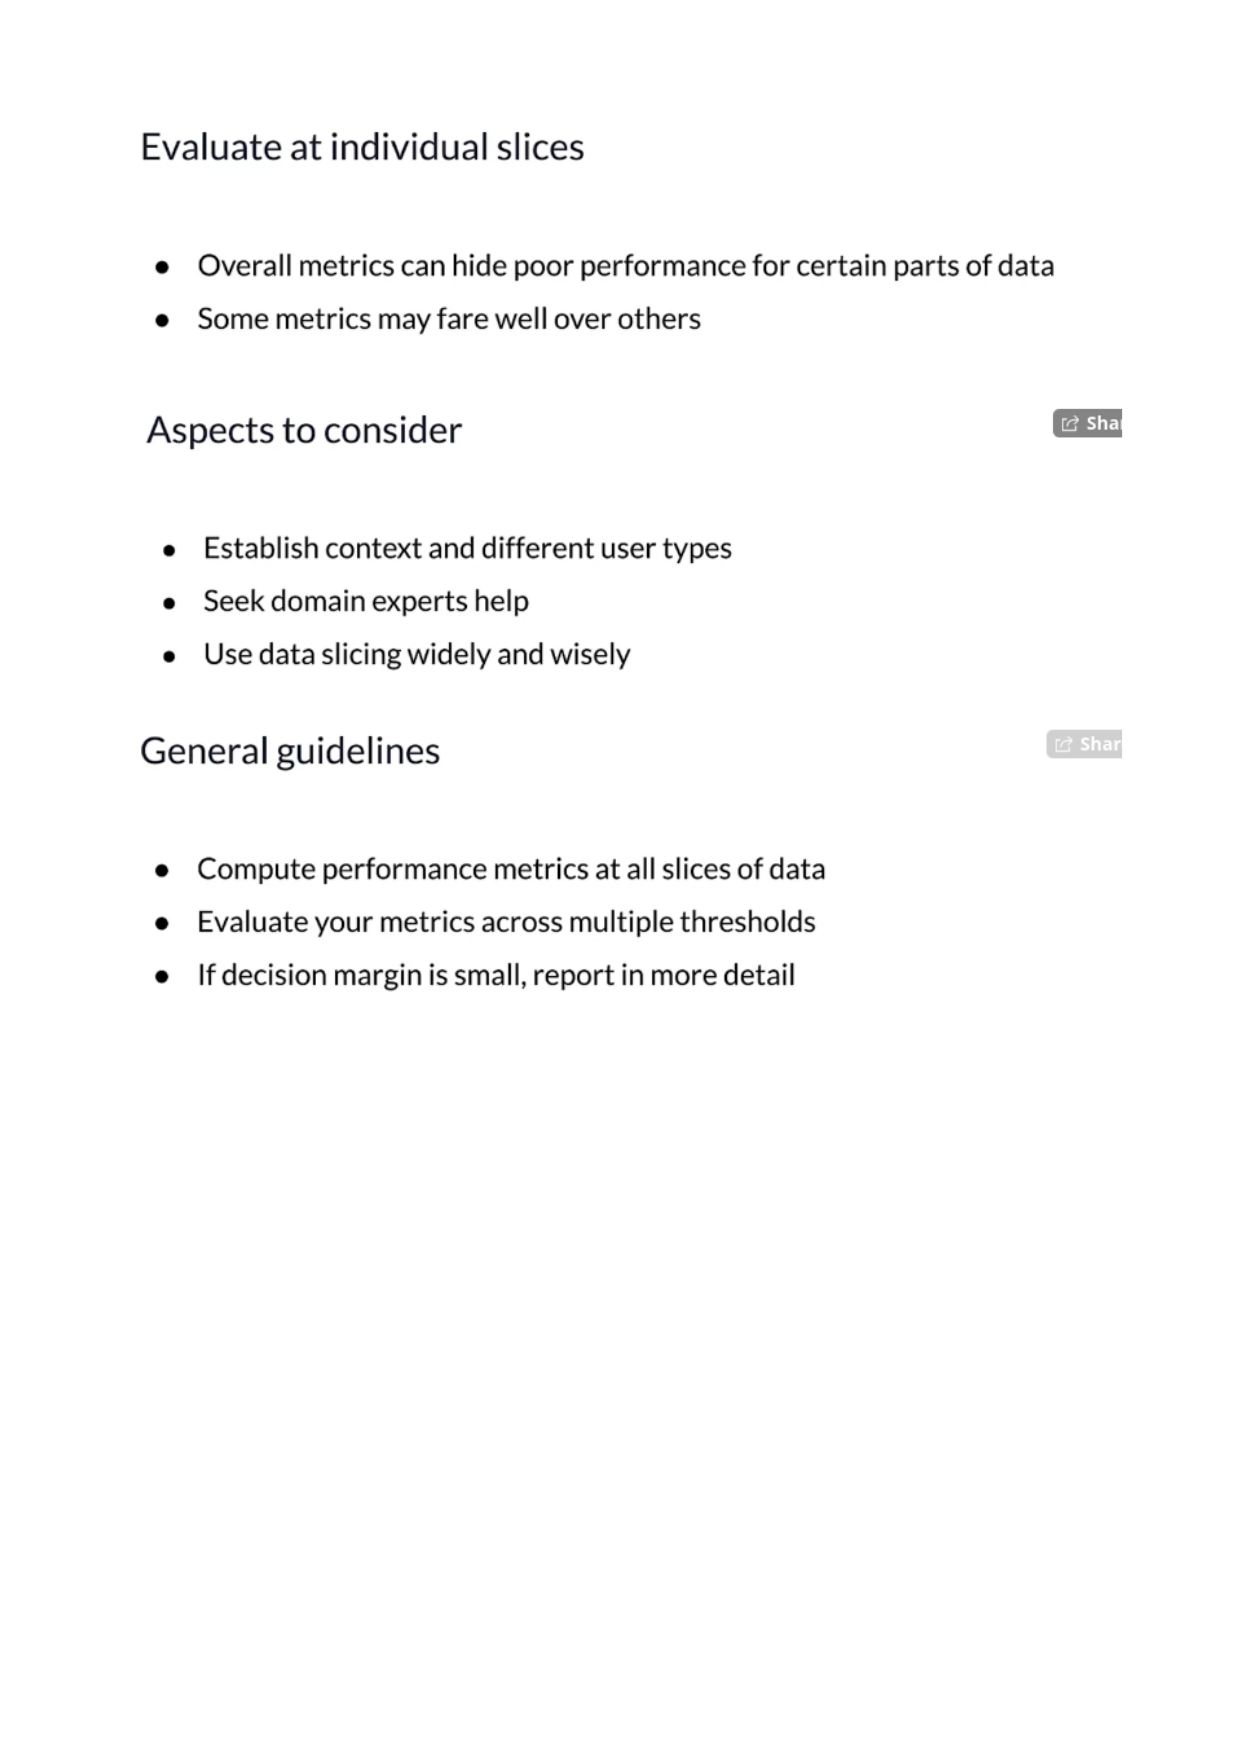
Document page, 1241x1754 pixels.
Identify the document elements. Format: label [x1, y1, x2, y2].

picture [118, 400, 1123, 698]
picture [118, 118, 1123, 372]
picture [118, 726, 1123, 1024]
